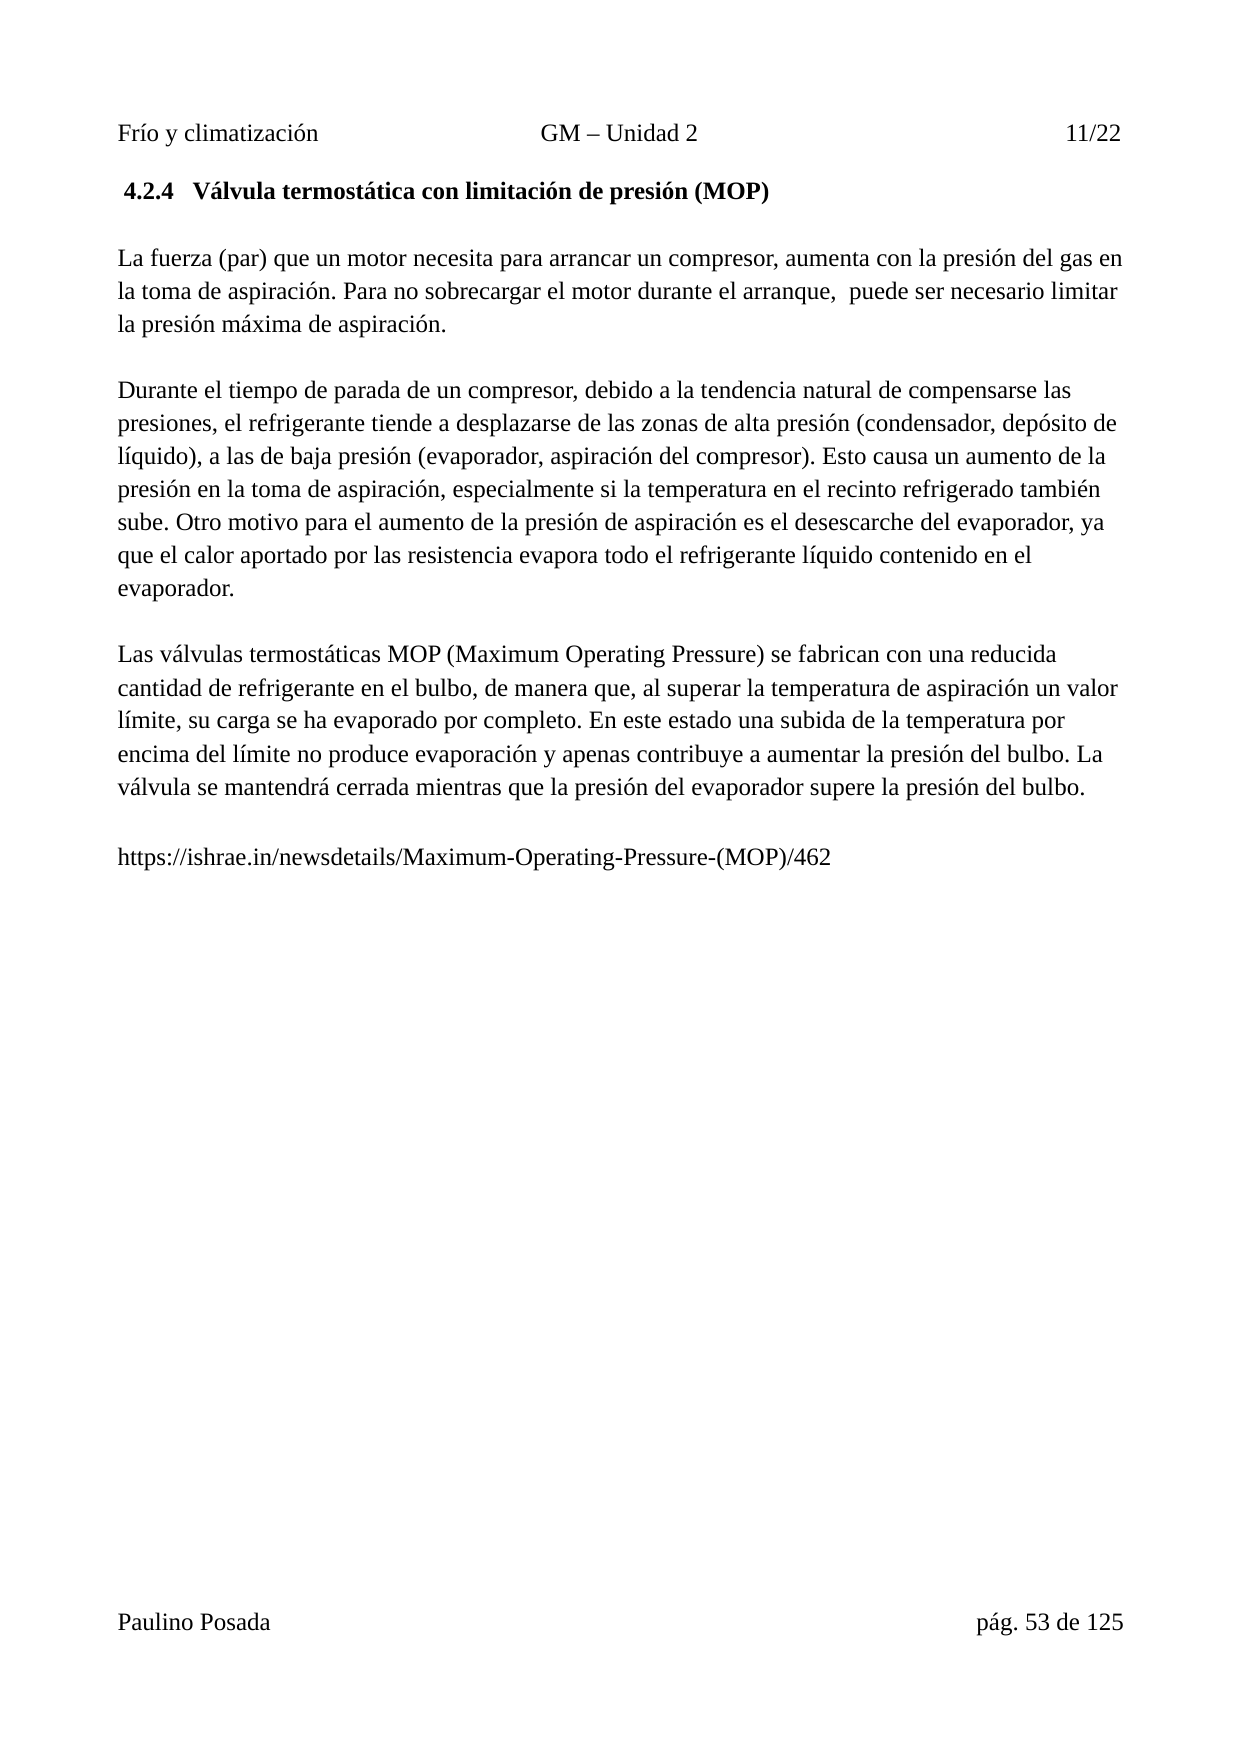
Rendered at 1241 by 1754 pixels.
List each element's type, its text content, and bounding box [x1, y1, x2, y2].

text Las válvulas termostáticas MOP (Maximum Operating Pressure) se fabrican con una reducida cantidad de refrigerante en el bulbo, de manera que, al superar la temperatura de aspiración un valor límite, su carga se ha evaporado por completo. En este estado una subida de la temperatura por encima del límite no produce evaporación y apenas contribuye a aumentar la presión del bulbo. La válvula se mantendrá cerrada mientras que la presión del evaporador supere la presión del bulbo. [117, 639, 1123, 800]
text https://ishrae.in/newsdetails/Maximum-Operating-Pressure-(MOP)/462 [117, 842, 1123, 871]
subtitle Válvula termostática con limitación de presión (MOP) [117, 176, 1123, 205]
text Durante el tiempo de parada de un compresor, debido a la tendencia natural de compensarse las presiones, el refrigerante tiende a desplazarse de las zonas de alta presión (condensador, depósito de líquido), a las de baja presión (evaporador, aspiración del compresor). Esto causa un aumento de la presión en la toma de aspiración, especialmente si la temperatura en el recinto refrigerado también sube. Otro motivo para el aumento de la presión de aspiración es el desescarche del evaporador, ya que el calor aportado por las resistencia evapora todo el refrigerante líquido contenido en el evaporador. [117, 375, 1123, 602]
text La fuerza (par) que un motor necesita para arrancar un compresor, aumenta con la presión del gas en la toma de aspiración. Para no sobrecargar el motor durante el arranque, puede ser necesario limitar la presión máxima de aspiración. [117, 243, 1123, 337]
